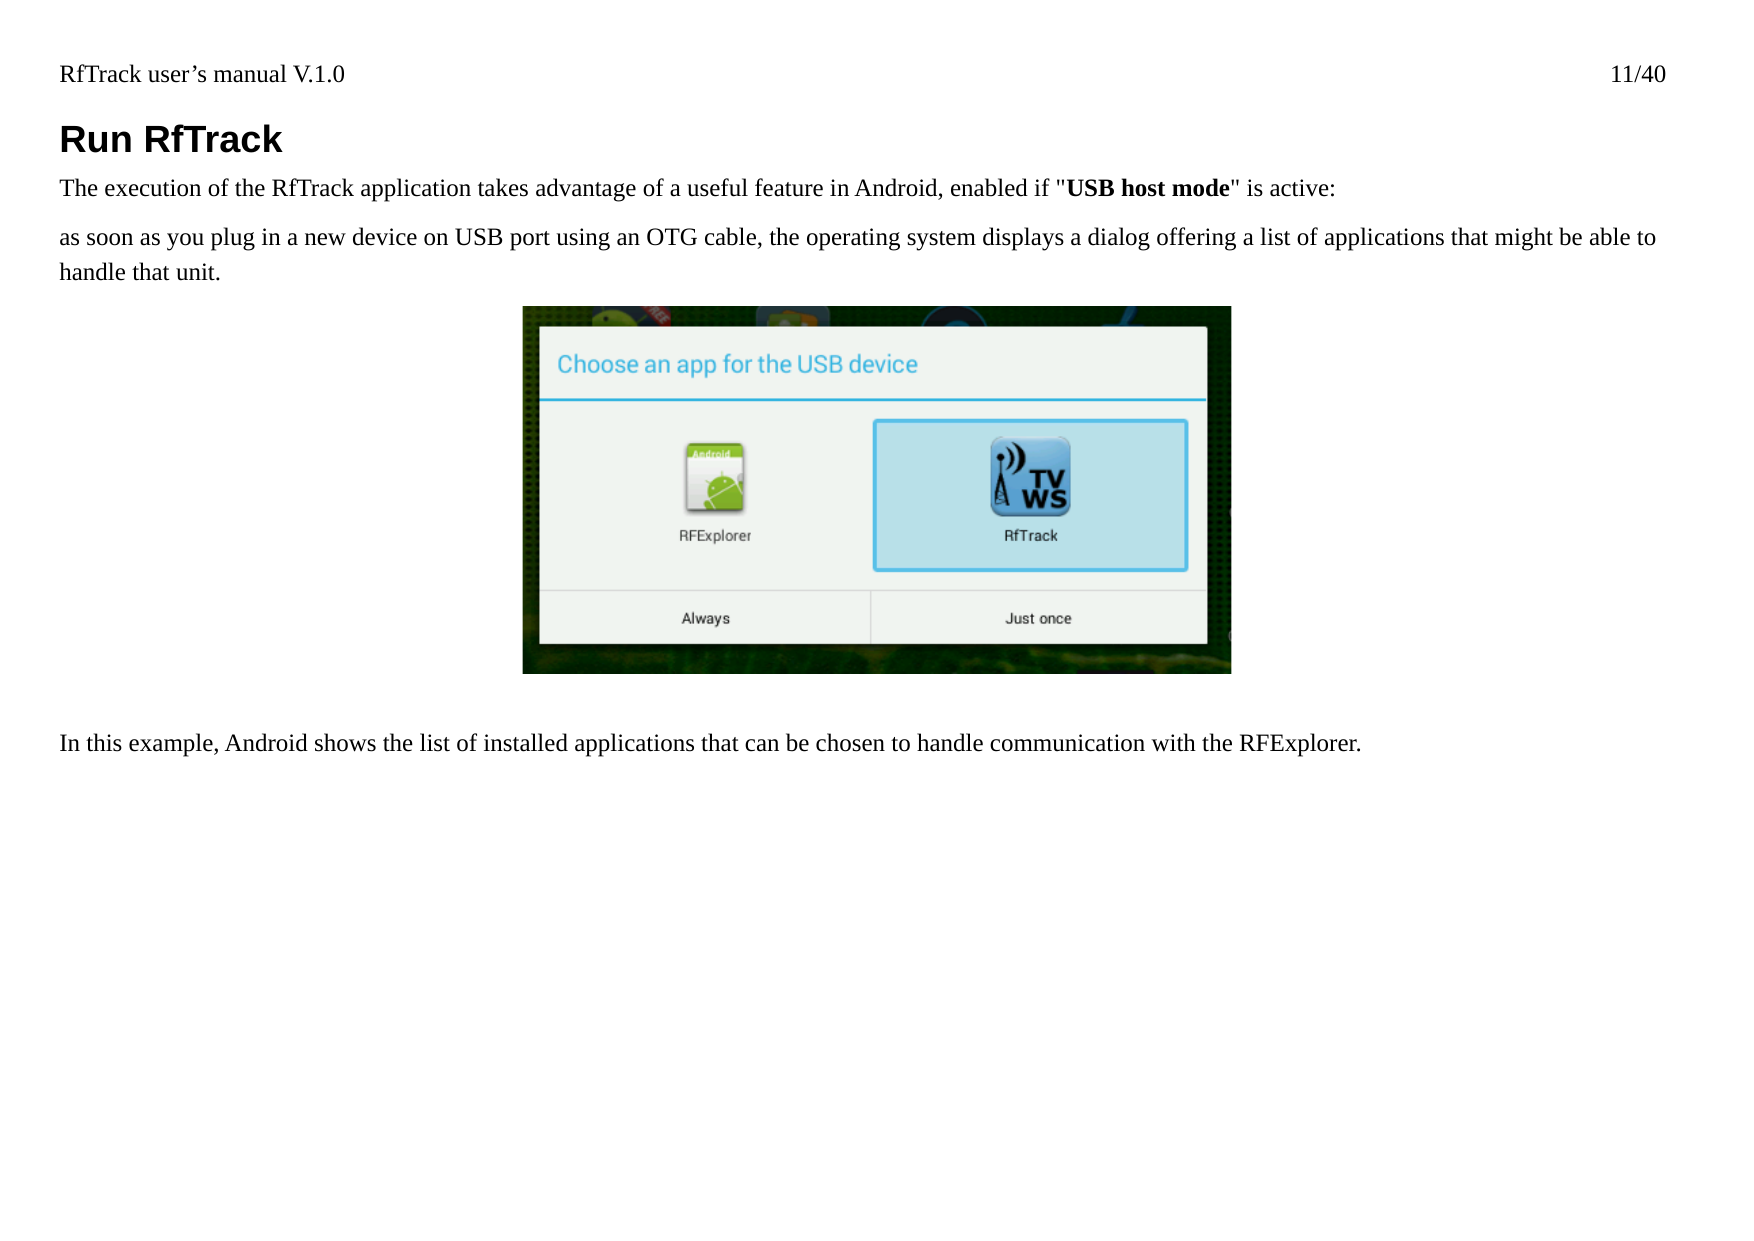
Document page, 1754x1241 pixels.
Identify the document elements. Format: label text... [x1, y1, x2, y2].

text as soon as you plug in a new device on USB port using an OTG cable, the operating system displays a dialog offering a list of applications that might be able to handle that unit. [59, 222, 1695, 286]
picture [522, 306, 1232, 674]
subtitle Run RfTrack [59, 117, 1695, 161]
text The execution of the RfTrack application takes advantage of a useful feature in Android, enabled if "USB host mode" is active: [59, 173, 1695, 202]
text In this example, Android shows the list of installed applications that can be chosen to handle communication with the RFExplorer. [59, 728, 1695, 757]
